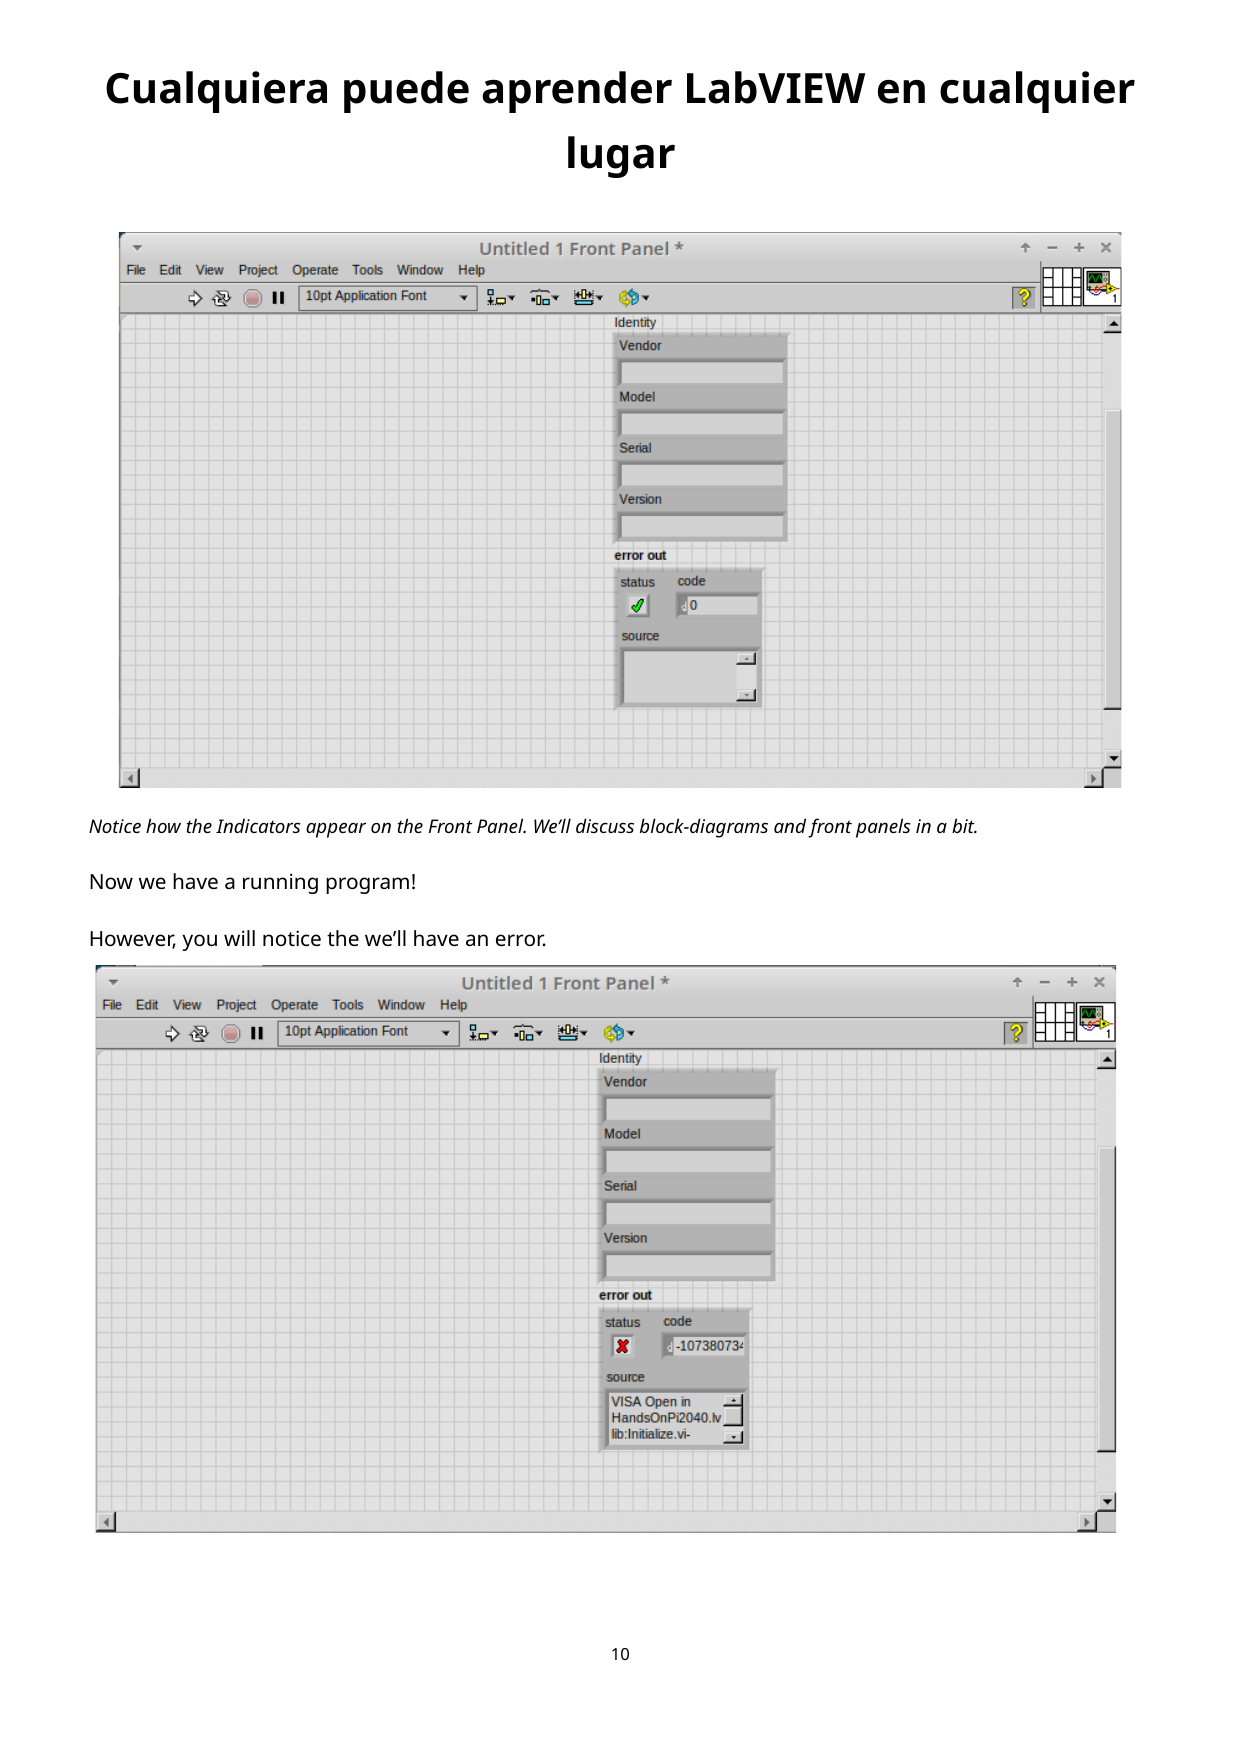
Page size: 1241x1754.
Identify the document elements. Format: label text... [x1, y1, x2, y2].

text Notice how the Indicators appear on the Front Panel. We’ll discuss block-diagrams and front panels in a bit. [88, 813, 1152, 839]
text Now we have a running program! [88, 867, 1152, 896]
picture [95, 965, 1117, 1533]
picture [118, 232, 1122, 788]
text However, you will notice the we’ll have an error. [88, 924, 1152, 952]
